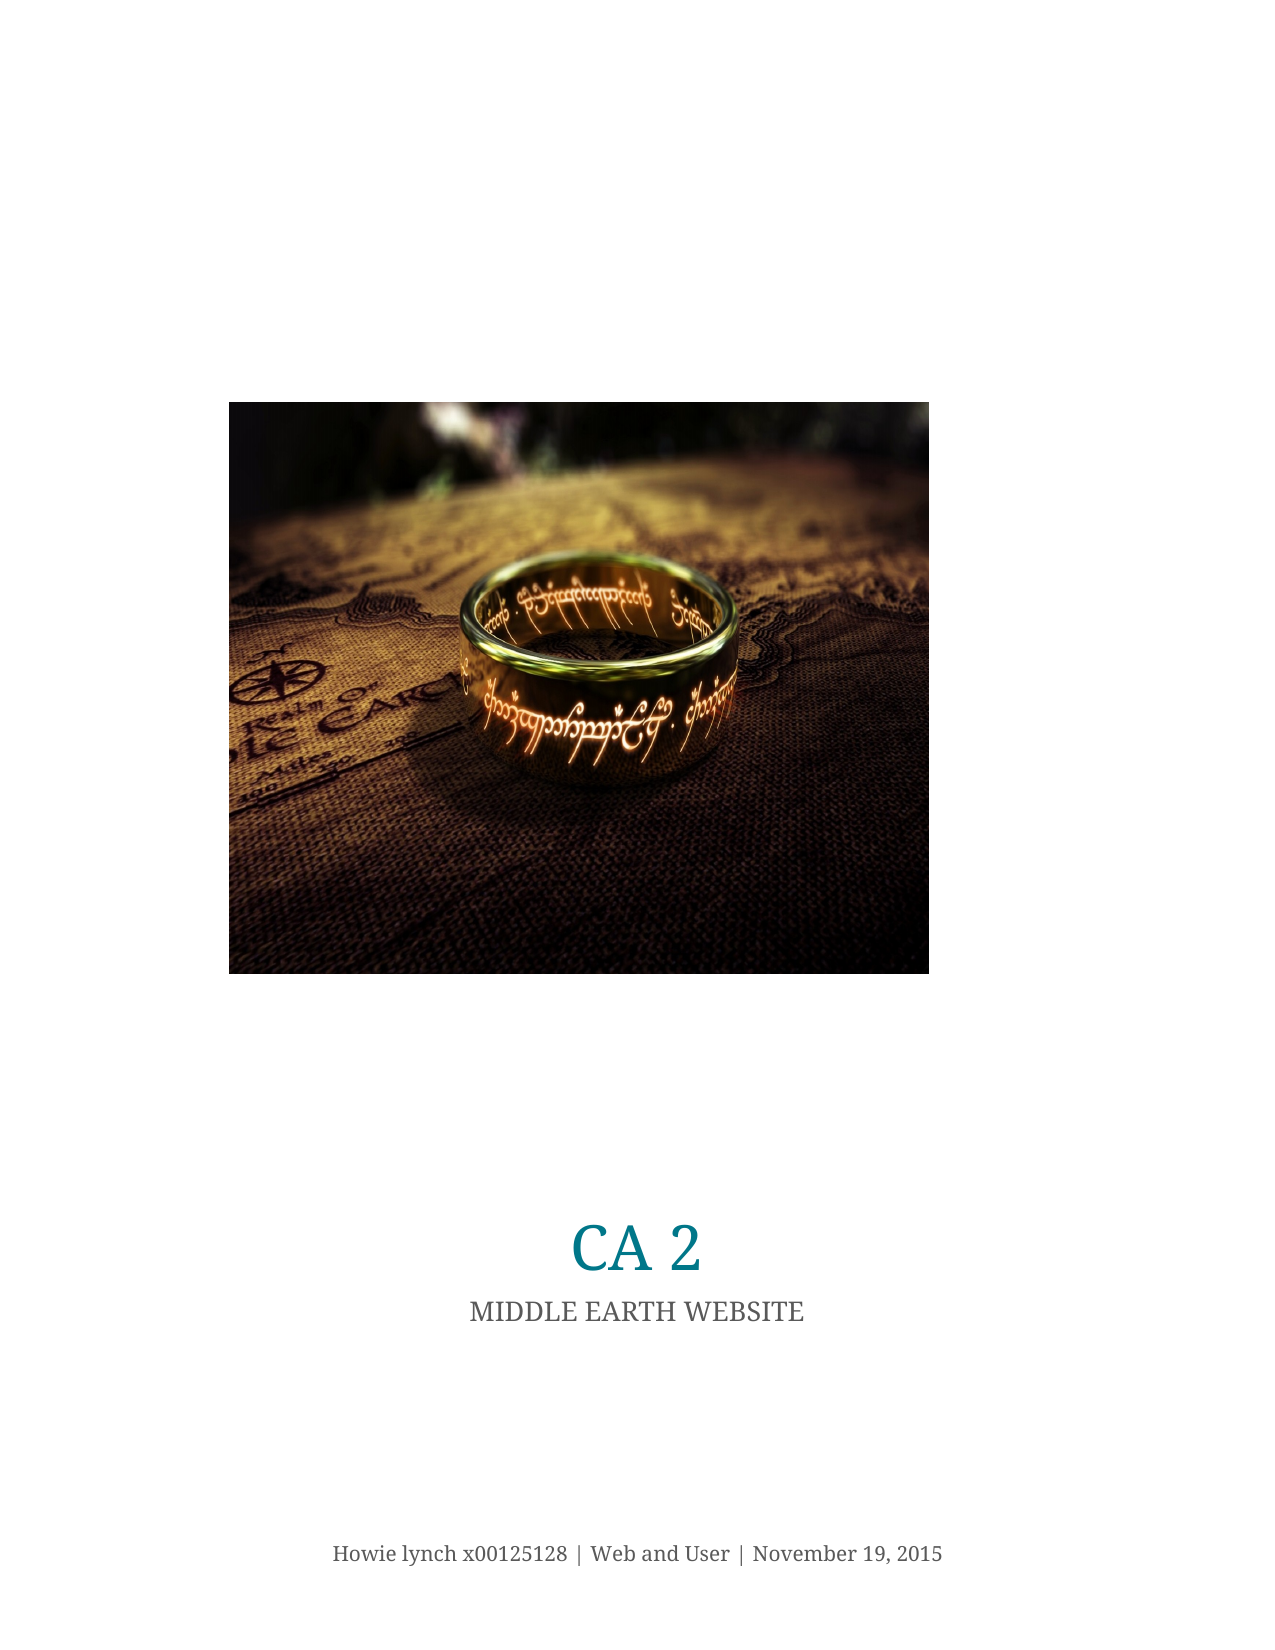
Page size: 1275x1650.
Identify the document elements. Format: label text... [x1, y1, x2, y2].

subtitle middle earth website [210, 1293, 1064, 1329]
title CA 2 [210, 1203, 1064, 1288]
text Howie lynch x00125128 | Web and User | November 19, 2015 [314, 1539, 961, 1567]
